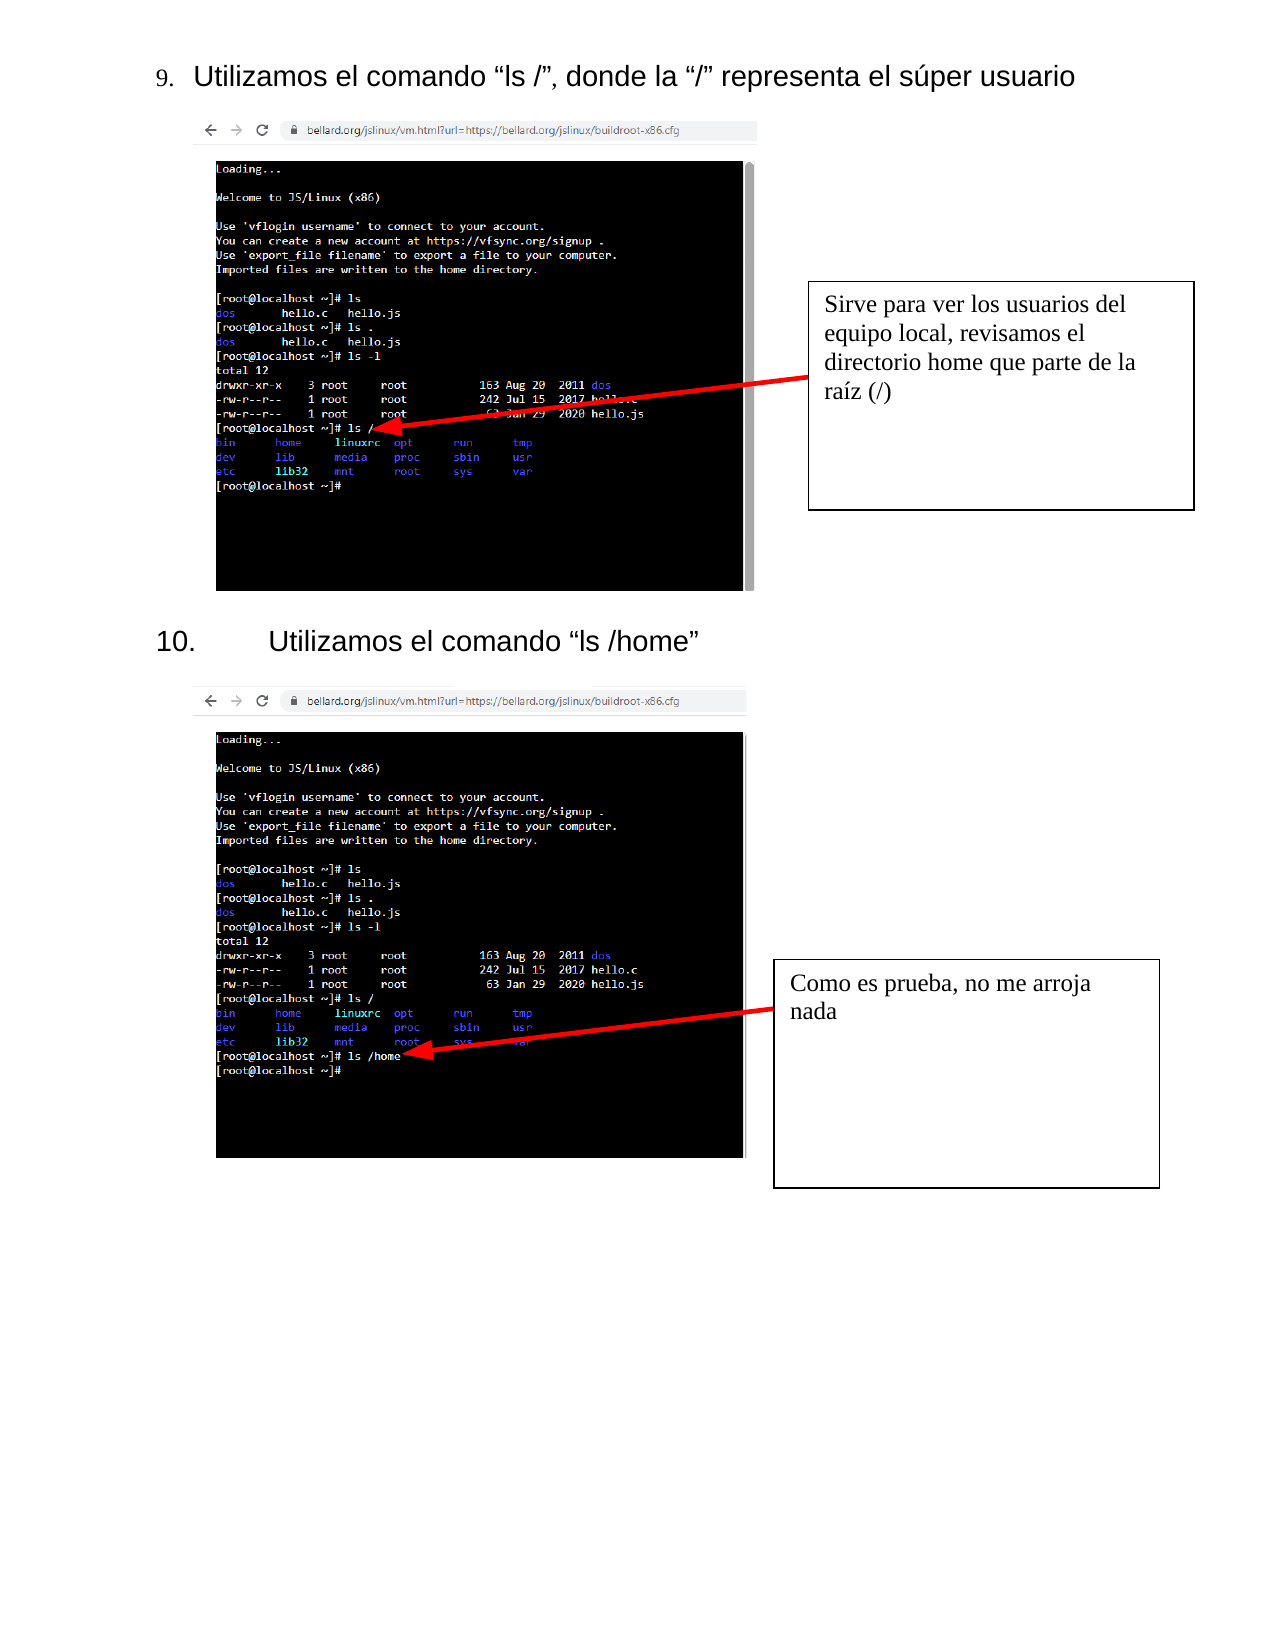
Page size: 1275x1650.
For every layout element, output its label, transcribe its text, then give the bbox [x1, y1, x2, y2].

text Como es prueba, no me arroja nada [790, 968, 1144, 1025]
list Utilizamos el comando “ls /”, donde la “/” representa el súper usuario [156, 59, 1205, 93]
text Sirve para ver los usuarios del equipo local, revisamos el directorio home que parte de la raíz (/) [824, 289, 1178, 404]
list Utilizamos el comando “ls /home” [156, 624, 1205, 657]
